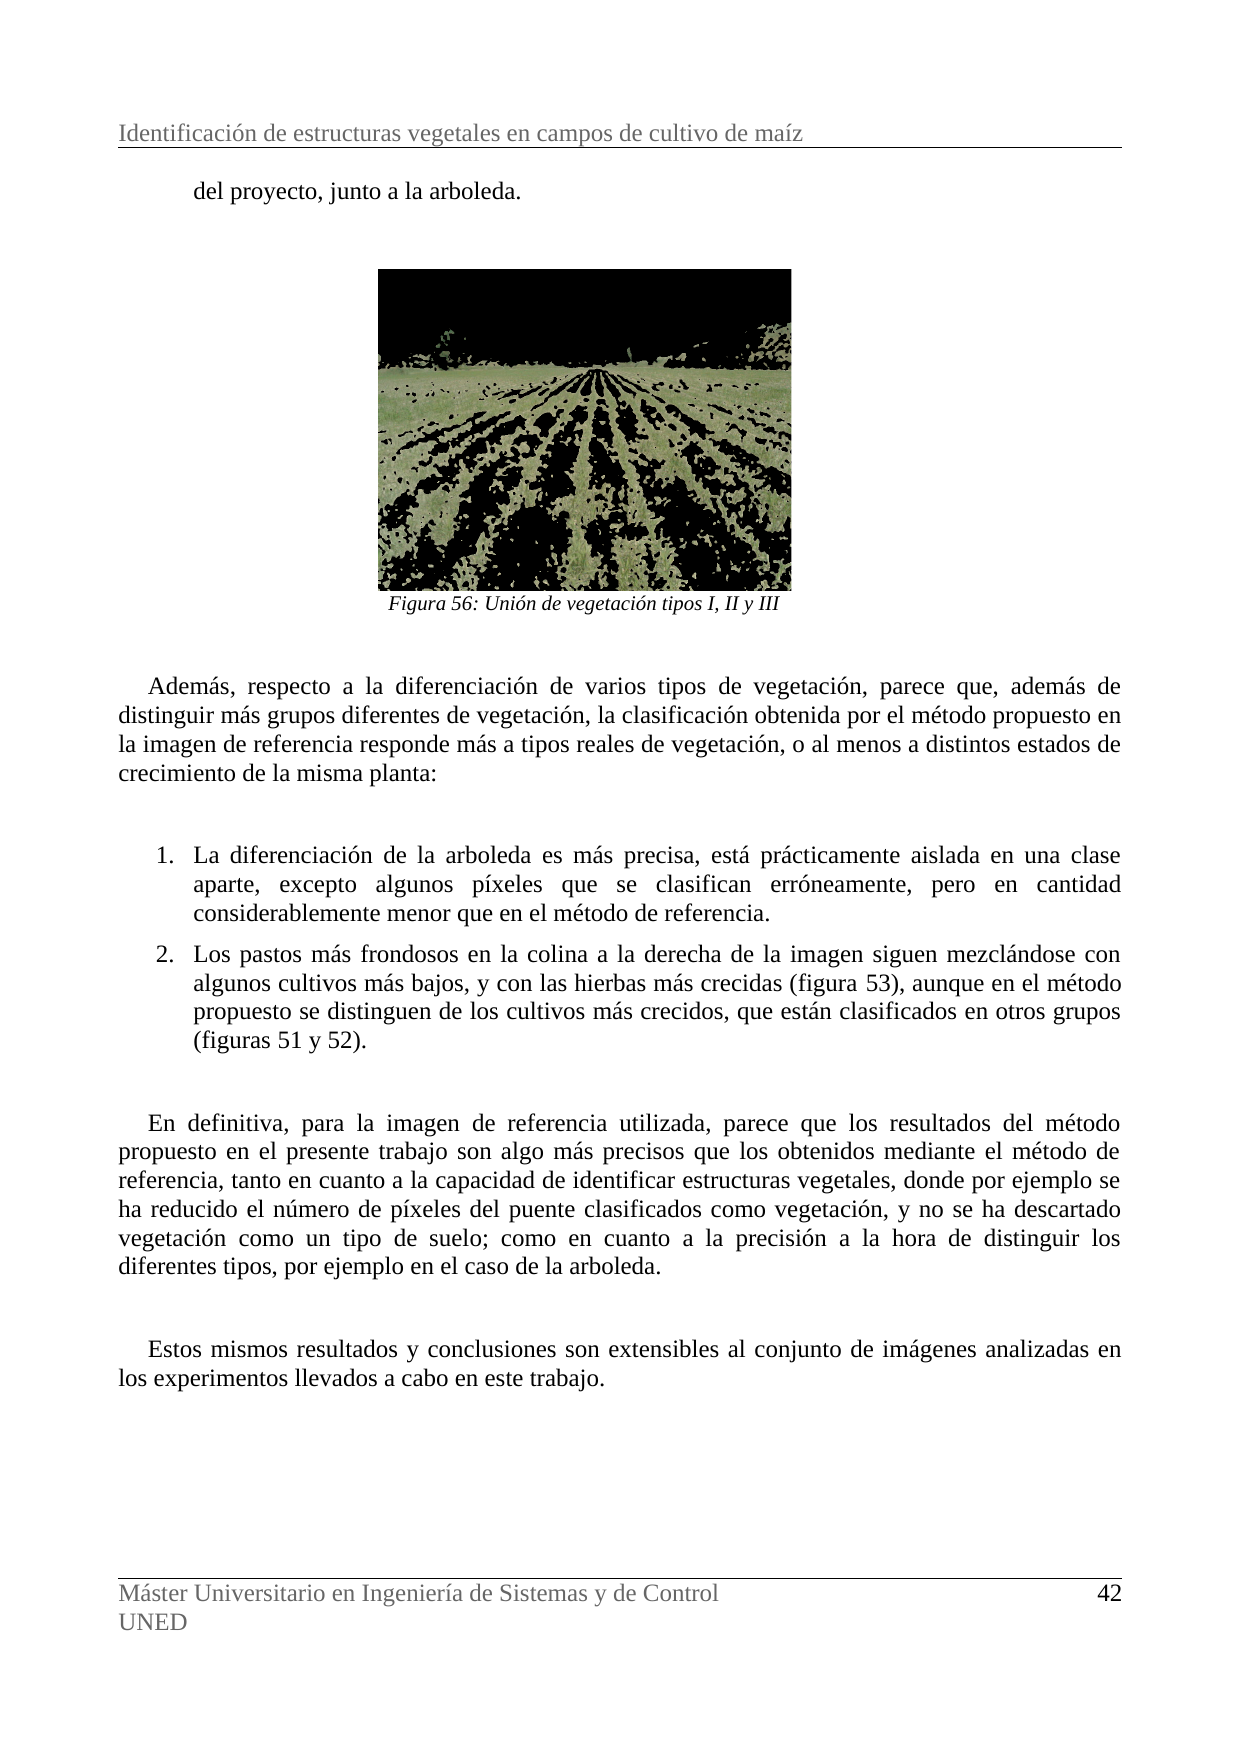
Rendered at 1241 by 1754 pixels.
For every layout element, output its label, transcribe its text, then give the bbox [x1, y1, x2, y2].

list del proyecto, junto a la arboleda. [156, 176, 1122, 205]
list La diferenciación de la arboleda es más precisa, está prácticamente aislada en una clase aparte, excepto algunos píxeles que se clasifican erróneamente, pero en cantidad considerablemente menor que en el método de referencia. [156, 840, 1122, 926]
text Además, respecto a la diferenciación de varios tipos de vegetación, parece que, además de distinguir más grupos diferentes de vegetación, la clasificación obtenida por el método propuesto en la imagen de referencia responde más a tipos reales de vegetación, o al menos a distintos estados de crecimiento de la misma planta: [118, 671, 1122, 786]
list Los pastos más frondosos en la colina a la derecha de la imagen siguen mezclándose con algunos cultivos más bajos, y con las hierbas más crecidas (figura 53), aunque en el método propuesto se distinguen de los cultivos más crecidos, que están clasificados en otros grupos (figuras 51 y 52). [156, 939, 1122, 1054]
text Figura 56: Unión de vegetación tipos I, II y III [378, 591, 791, 615]
picture [378, 269, 792, 591]
text Estos mismos resultados y conclusiones son extensibles al conjunto de imágenes analizadas en los experimentos llevados a cabo en este trabajo. [118, 1334, 1122, 1391]
text En definitiva, para la imagen de referencia utilizada, parece que los resultados del método propuesto en el presente trabajo son algo más precisos que los obtenidos mediante el método de referencia, tanto en cuanto a la capacidad de identificar estructuras vegetales, donde por ejemplo se ha reducido el número de píxeles del puente clasificados como vegetación, y no se ha descartado vegetación como un tipo de suelo; como en cuanto a la precisión a la hora de distinguir los diferentes tipos, por ejemplo en el caso de la arboleda. [118, 1108, 1122, 1280]
